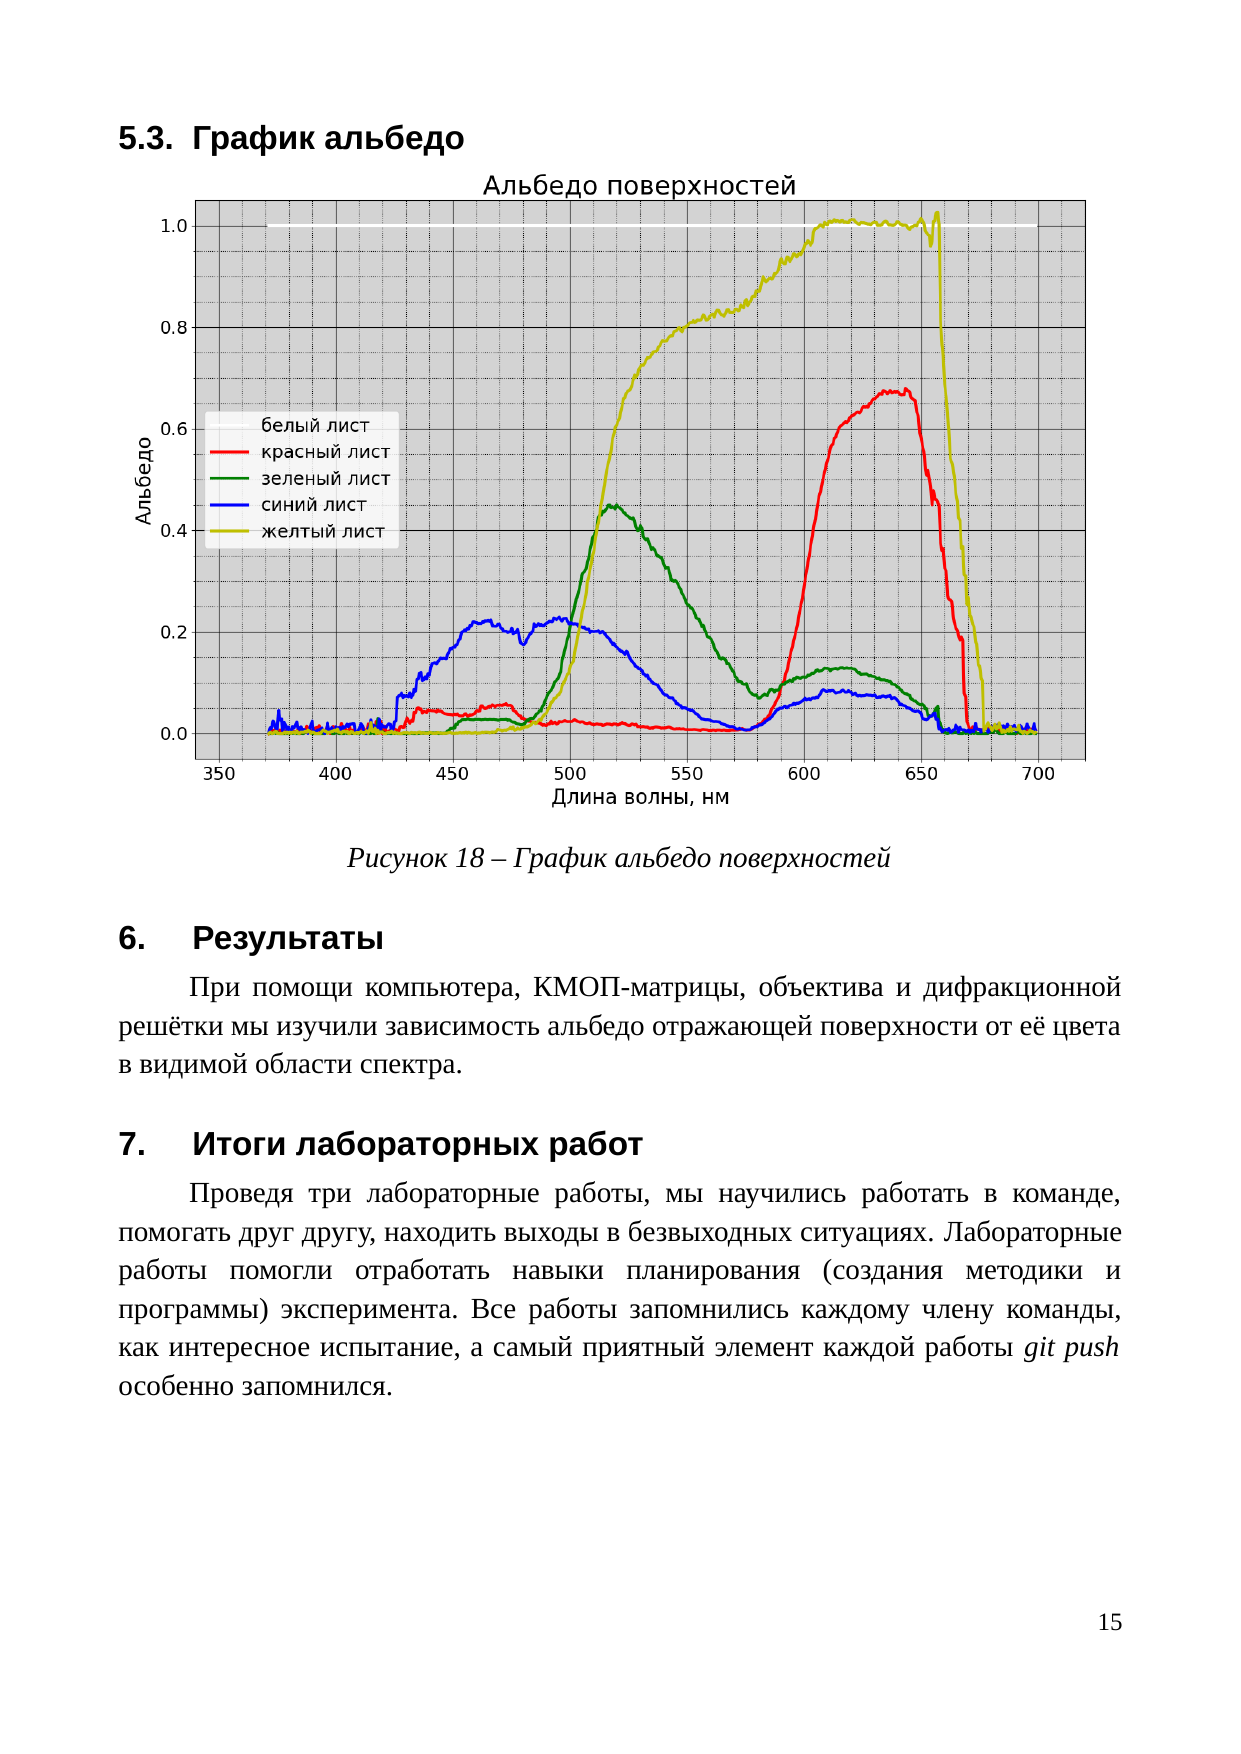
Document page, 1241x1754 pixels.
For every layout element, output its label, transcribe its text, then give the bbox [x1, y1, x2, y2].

picture [123, 169, 1117, 810]
text При помощи компьютера, КМОП-матрицы, объектива и дифракционной решётки мы изучили зависимость альбедо отражающей поверхности от её цвета в видимой области спектра. [118, 969, 1122, 1080]
subtitle График альбедо [118, 118, 1122, 157]
text Рисунок 18 – График альбедо поверхностей [118, 840, 1122, 874]
subtitle Результаты [118, 918, 1122, 957]
text Проведя три лабораторные работы, мы научились работать в команде, помогать друг другу, находить выходы в безвыходных ситуациях. Лабораторные работы помогли отработать навыки планирования (создания методики и программы) эксперимента. Все работы запомнились каждому члену команды, как интересное испытание, а самый приятный элемент каждой работы git push особенно запомнился. [118, 1175, 1122, 1402]
subtitle Итоги лабораторных работ [118, 1124, 1122, 1163]
